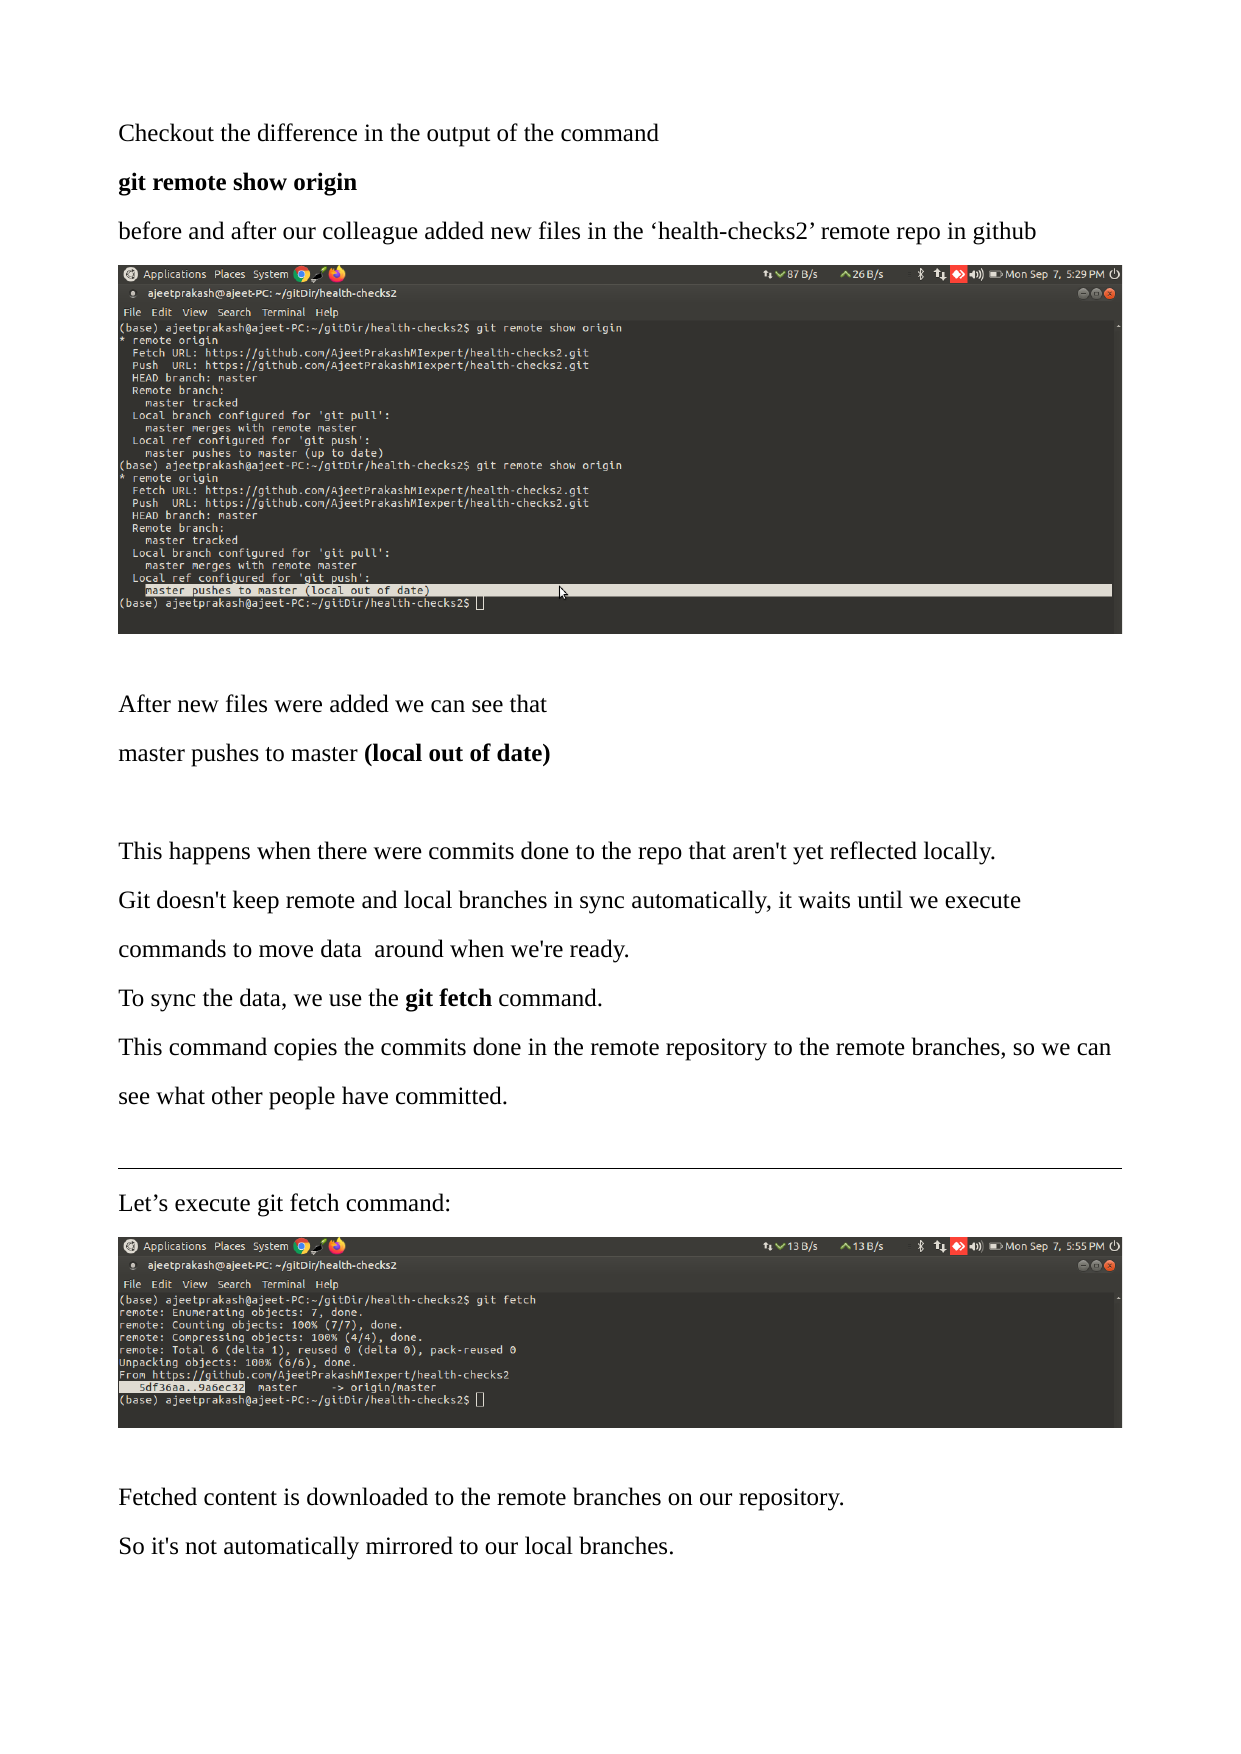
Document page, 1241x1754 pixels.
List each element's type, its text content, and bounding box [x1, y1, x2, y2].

text master pushes to master (local out of date) [118, 738, 1122, 766]
picture [118, 265, 1123, 634]
text Git doesn't keep remote and local branches in sync automatically, it waits until we execute [118, 885, 1122, 914]
picture [118, 1237, 1123, 1428]
text This happens when there were commits done to the repo that aren't yet reflected locally. [118, 836, 1122, 864]
text Checkout the difference in the output of the command [118, 118, 1122, 147]
text before and after our colleague added new files in the ‘health-checks2’ remote repo in github [118, 216, 1122, 245]
text Let’s execute git fetch command: [118, 1188, 1122, 1217]
text Fetched content is downloaded to the remote branches on our repository. [118, 1482, 1122, 1511]
text git remote show origin [118, 167, 1122, 196]
text see what other people have committed. [118, 1081, 1122, 1110]
text To sync the data, we use the git fetch command. [118, 983, 1122, 1012]
text commands to move data around when we're ready. [118, 934, 1122, 963]
text This command copies the commits done in the remote repository to the remote branches, so we can [118, 1032, 1122, 1061]
text So it's not automatically mirrored to our local branches. [118, 1531, 1122, 1560]
text After new files were added we can see that [118, 689, 1122, 717]
